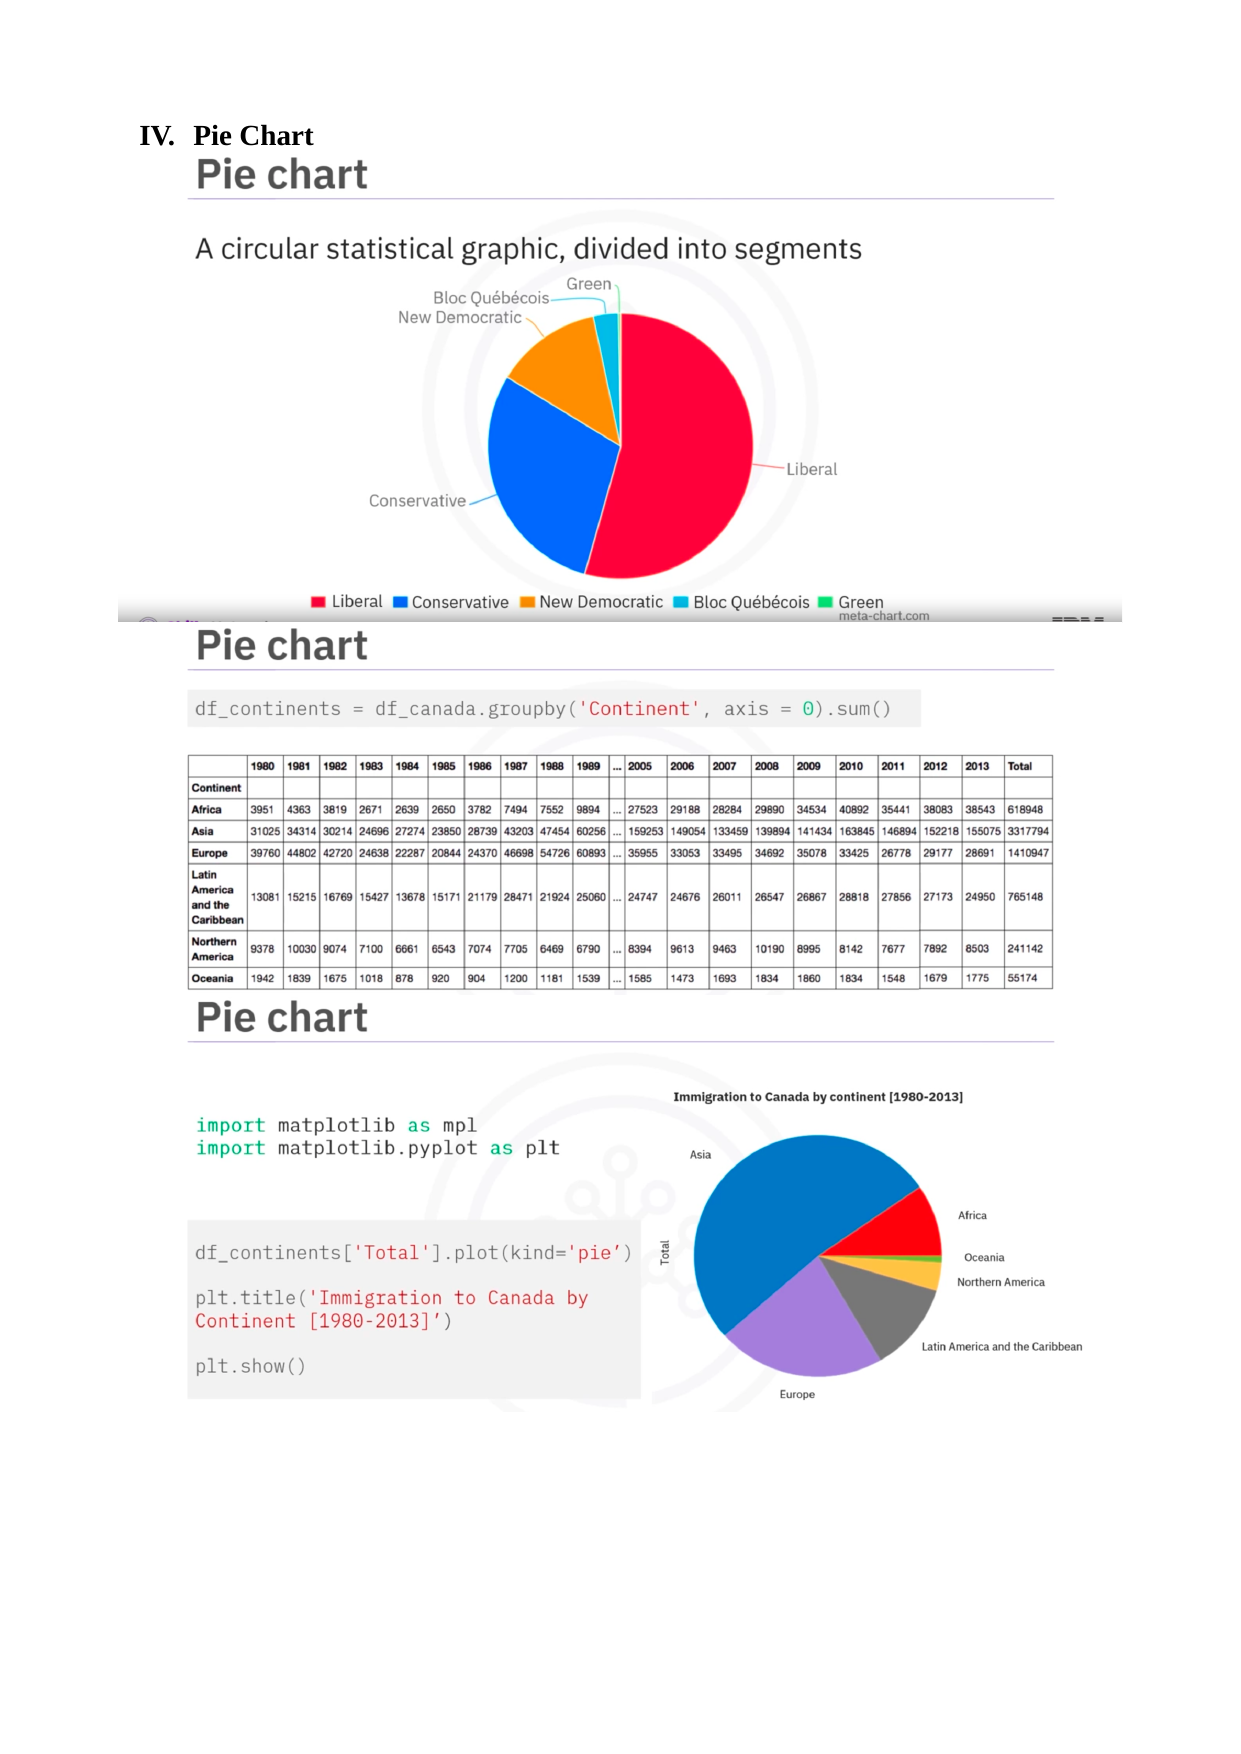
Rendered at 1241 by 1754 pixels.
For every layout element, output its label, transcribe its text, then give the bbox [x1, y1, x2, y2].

list Pie Chart [175, 118, 1122, 151]
picture [118, 151, 1123, 1412]
